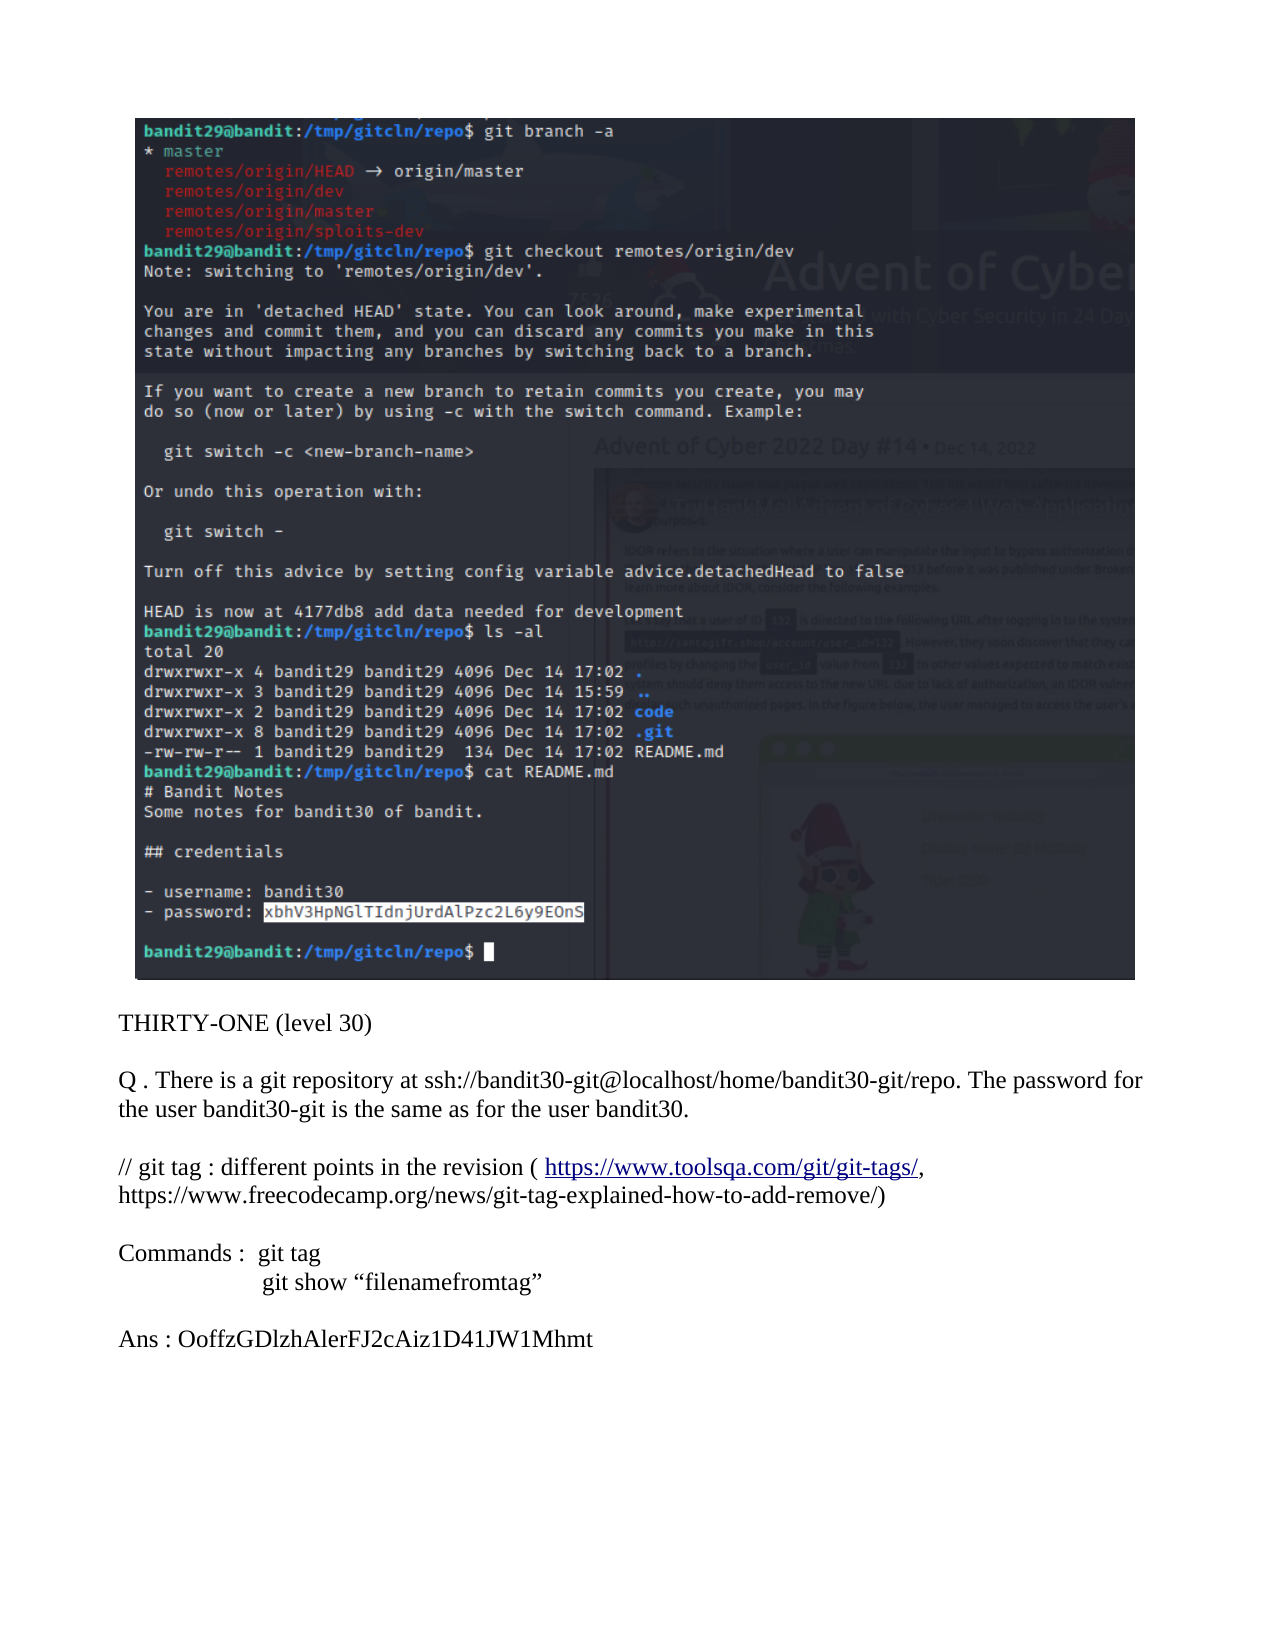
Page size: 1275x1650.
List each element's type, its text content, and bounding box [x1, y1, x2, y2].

text Commands : git tag [118, 1238, 1157, 1267]
text // git tag : different points in the revision ( https://www.toolsqa.com/git/git-tags/, https://www.freecodecamp.org/news/git-tag-explained-how-to-add-remove/) [118, 1152, 1157, 1209]
text Ans : OoffzGDlzhAlerFJ2cAiz1D41JW1Mhmt [118, 1324, 1157, 1353]
text Q . There is a git repository at ssh://bandit30-git@localhost/home/bandit30-git/repo. The password for the user bandit30-git is the same as for the user bandit30. [118, 1066, 1157, 1123]
text THIRTY-ONE (level 30) [118, 1008, 1157, 1037]
picture [135, 118, 1135, 980]
text git show “filenamefromtag” [118, 1267, 1157, 1296]
